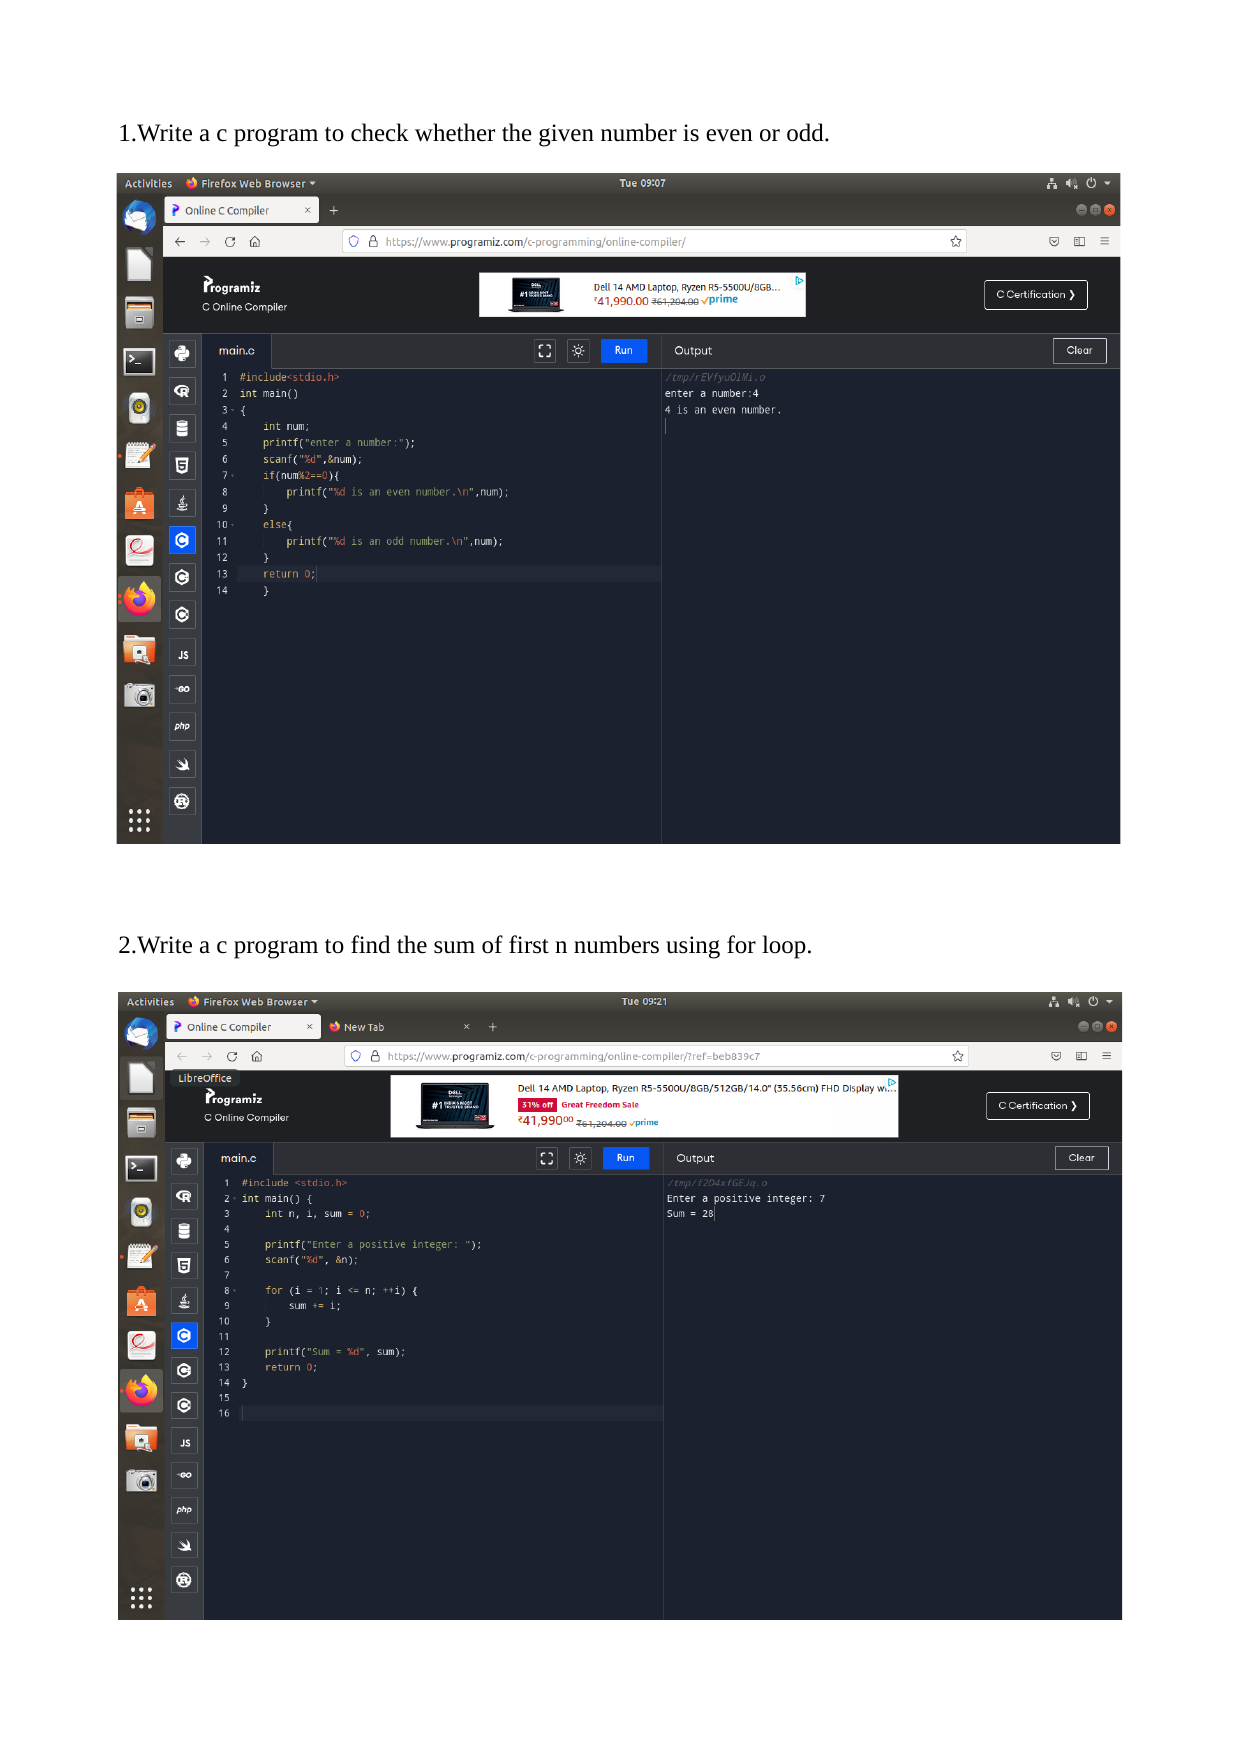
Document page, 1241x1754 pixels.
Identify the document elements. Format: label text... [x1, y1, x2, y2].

picture [118, 992, 1123, 1620]
picture [116, 173, 1121, 844]
text 1.Write a c program to check whether the given number is even or odd. [118, 118, 1122, 147]
text 2.Write a c program to find the sum of first n numbers using for loop. [118, 930, 1122, 959]
